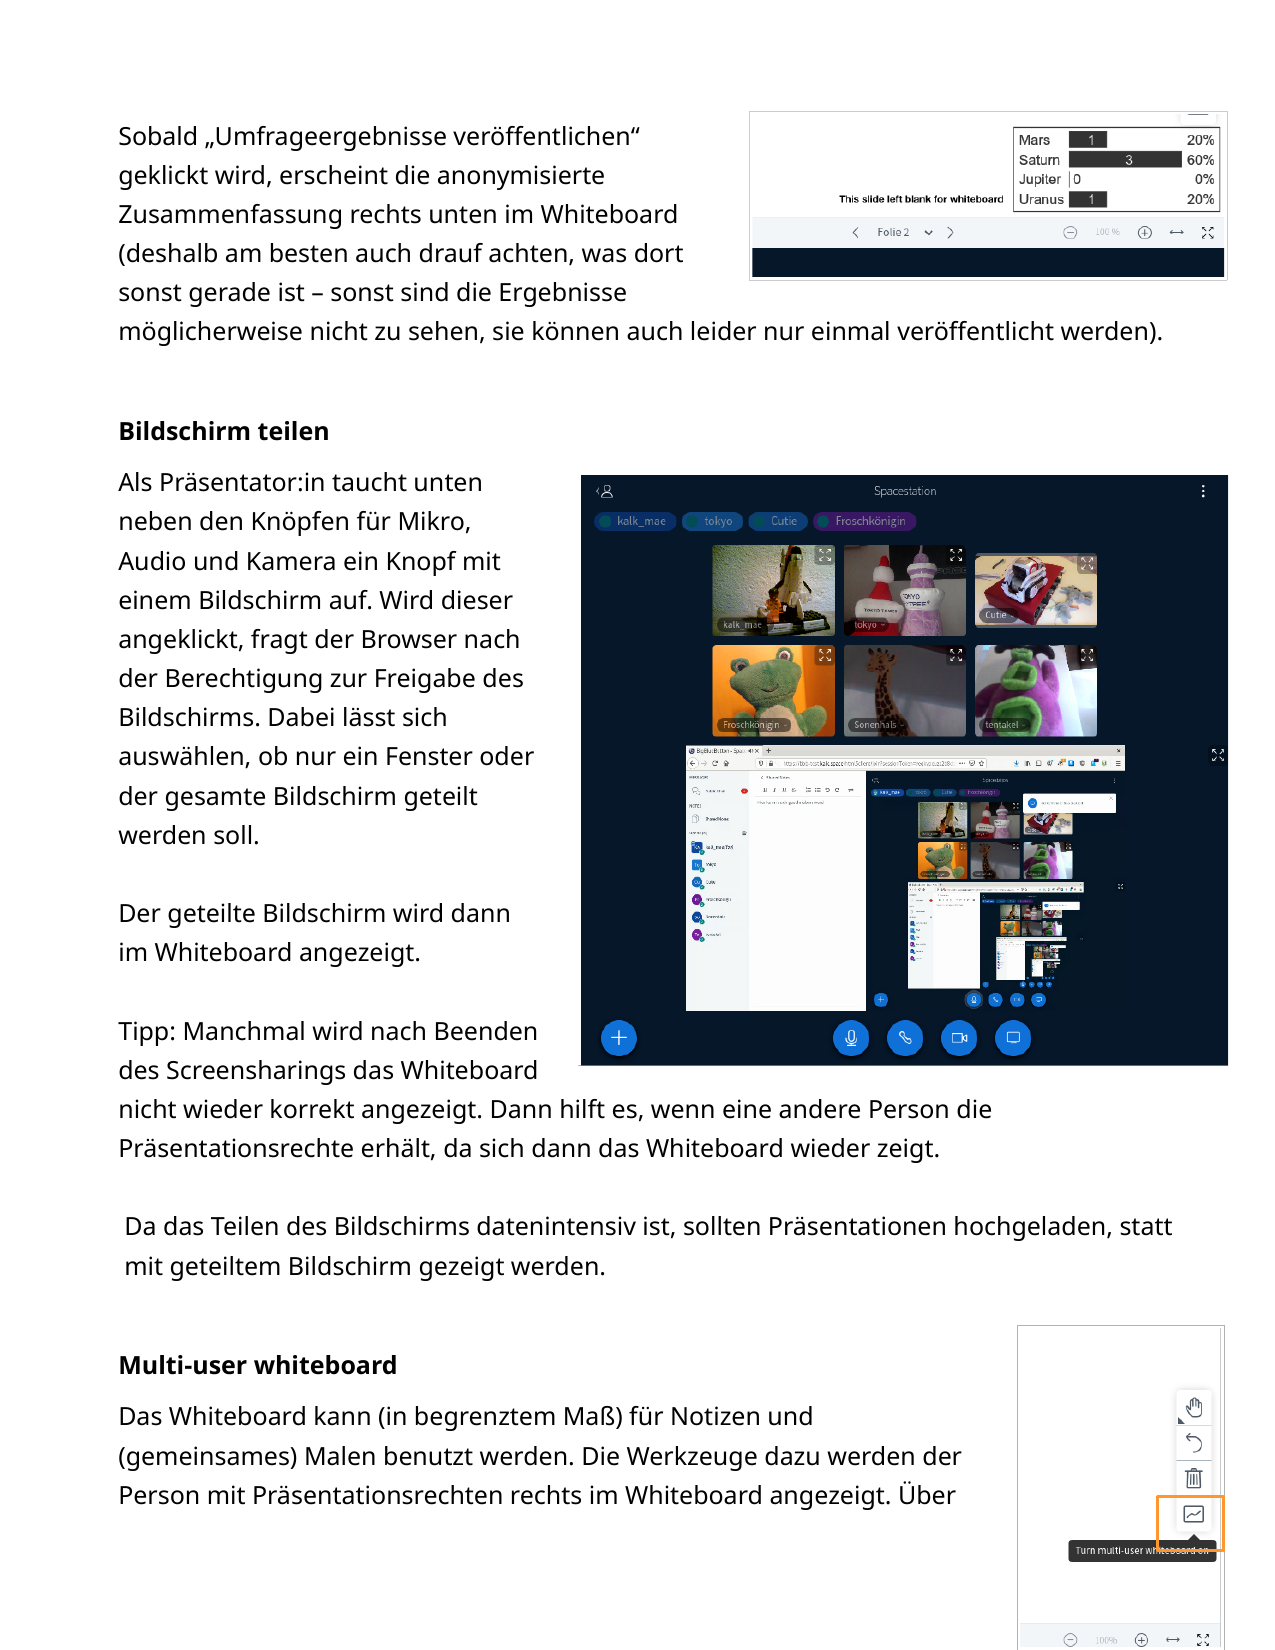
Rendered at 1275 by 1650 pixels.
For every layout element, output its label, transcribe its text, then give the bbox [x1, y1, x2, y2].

text Als Präsentator:in taucht unten neben den Knöpfen für Mikro, Audio und Kamera ein Knopf mit einem Bildschirm auf. Wird dieser angeklickt, fragt der Browser nach der Berechtigung zur Freigabe des Bildschirms. Dabei lässt sich auswählen, ob nur ein Fenster oder der gesamte Bildschirm geteilt werden soll. [118, 465, 1216, 851]
text Da das Teilen des Bildschirms datenintensiv ist, sollten Präsentationen hochgeladen, statt mit geteiltem Bildschirm gezeigt werden. [124, 1209, 1216, 1282]
text Tipp: Manchmal wird nach Beenden des Screensharings das Whiteboard nicht wieder korrekt angezeigt. Dann hilft es, wenn eine andere Person die Präsentationsrechte erhält, da sich dann das Whiteboard wieder zeigt. [118, 1013, 1216, 1165]
subtitle Multi-user whiteboard [118, 1347, 1017, 1381]
text Der geteilte Bildschirm wird dann im Whiteboard angezeigt. [118, 896, 1216, 969]
text Das Whiteboard kann (in begrenztem Maß) für Notizen und (gemeinsames) Malen benutzt werden. Die Werkzeuge dazu werden der Person mit Präsentationsrechten rechts im Whiteboard angezeigt. Über [118, 1399, 1017, 1511]
text [1020, 1399, 1216, 1511]
text [750, 112, 1227, 280]
subtitle [1018, 1326, 1224, 1650]
subtitle Bildschirm teilen [118, 413, 1216, 447]
text Sobald „Umfrageergebnisse veröffentlichen“ geklickt wird, erscheint die anonymisierte Zusammenfassung rechts unten im Whiteboard (deshalb am besten auch drauf achten, was dort sonst gerade ist – sonst sind die Ergebnisse möglicherweise nicht zu sehen, sie können auch leider nur einmal veröffentlicht werden). [118, 118, 1216, 348]
